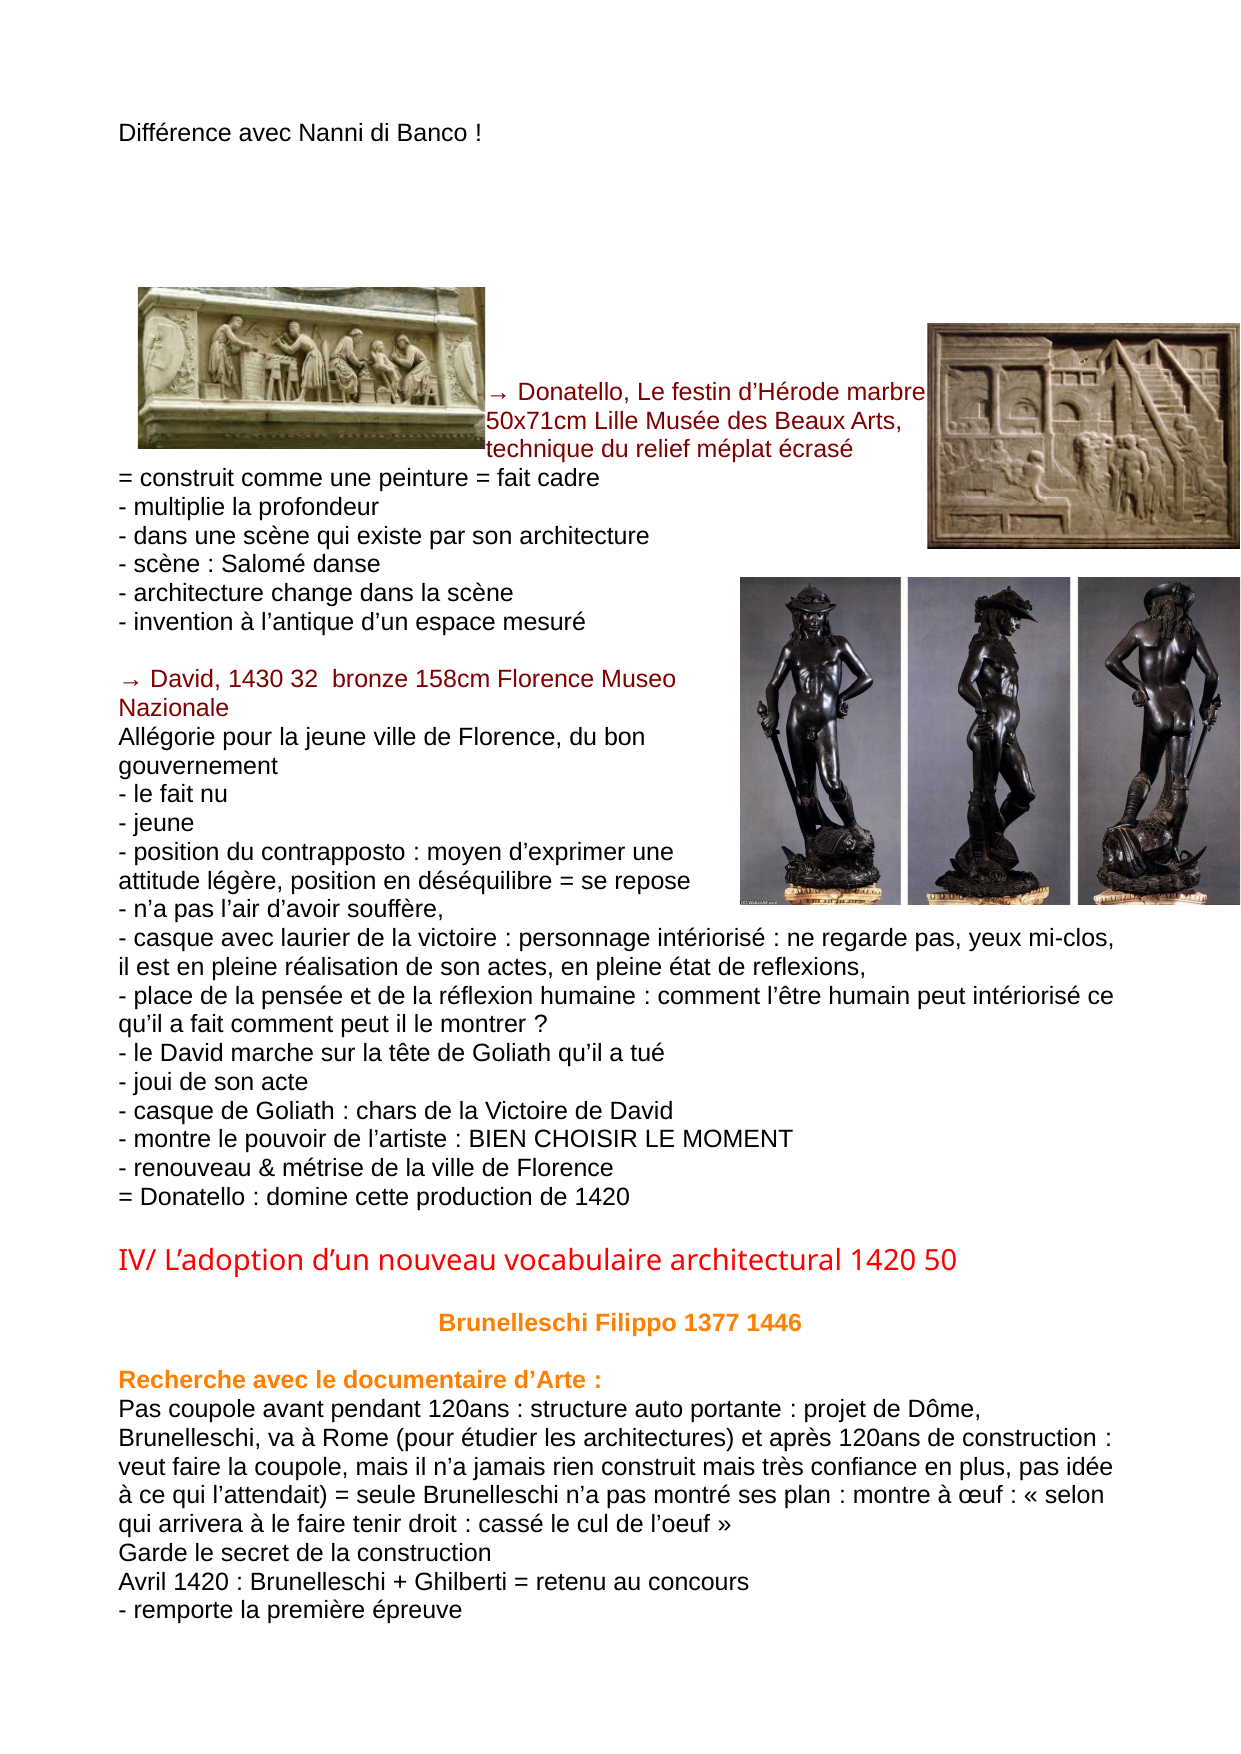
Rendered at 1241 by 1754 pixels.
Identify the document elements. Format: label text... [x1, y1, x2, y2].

text IV/ L’adoption d’un nouveau vocabulaire architectural 1420 50 [118, 1239, 1122, 1279]
text = construit comme une peinture = fait cadre [118, 463, 927, 492]
text - n’a pas l’air d’avoir souffère, [118, 894, 1122, 923]
text - joui de son acte [118, 1067, 1122, 1096]
text - architecture change dans la scène [118, 578, 740, 607]
text → David, 1430 32 bronze 158cm Florence Museo Nazionale [118, 664, 740, 722]
text - le fait nu [118, 779, 740, 808]
text - scène : Salomé danse [118, 549, 1122, 578]
text Avril 1420 : Brunelleschi + Ghilberti = retenu au concours [118, 1567, 1122, 1595]
text - invention à l’antique d’un espace mesuré [118, 607, 740, 636]
text - le David marche sur la tête de Goliath qu’il a tué [118, 1038, 1122, 1067]
text → Donatello, Le festin d’Hérode marbre 50x71cm Lille Musée des Beaux Arts, technique du relief méplat écrasé [118, 377, 927, 463]
text Brunelleschi Filippo 1377 1446 [118, 1308, 1122, 1337]
text Garde le secret de la construction [118, 1538, 1122, 1567]
text - dans une scène qui existe par son architecture [118, 521, 927, 549]
text Allégorie pour la jeune ville de Florence, du bon gouvernement [118, 722, 740, 779]
text - jeune [118, 808, 740, 837]
text Différence avec Nanni di Banco ! [118, 118, 1122, 147]
text Recherche avec le documentaire d’Arte : [118, 1365, 1122, 1394]
text - position du contrapposto : moyen d’exprimer une attitude légère, position en déséquilibre = se repose [118, 837, 740, 894]
picture [927, 323, 1240, 549]
text - renouveau & métrise de la ville de Florence [118, 1153, 1122, 1182]
text Pas coupole avant pendant 120ans : structure auto portante : projet de Dôme, Brunelleschi, va à Rome (pour étudier les architectures) et après 120ans de construction : veut faire la coupole, mais il n’a jamais rien construit mais très confiance en plus, pas idée à ce qui l’attendait) = seule Brunelleschi n’a pas montré ses plan : montre à œuf : « selon qui arrivera à le faire tenir droit : cassé le cul de l’oeuf » [118, 1394, 1122, 1538]
text - remporte la première épreuve [118, 1595, 1122, 1624]
picture [740, 577, 1241, 905]
text - casque avec laurier de la victoire : personnage intériorisé : ne regarde pas, yeux mi-clos, il est en pleine réalisation de son actes, en pleine état de reflexions, [118, 923, 1122, 981]
text = Donatello : domine cette production de 1420 [118, 1182, 1122, 1211]
text - multiplie la profondeur [118, 492, 927, 521]
picture [137, 287, 486, 449]
text - casque de Goliath : chars de la Victoire de David [118, 1096, 1122, 1124]
text - place de la pensée et de la réflexion humaine : comment l’être humain peut intériorisé ce qu’il a fait comment peut il le montrer ? [118, 981, 1122, 1038]
text - montre le pouvoir de l’artiste : BIEN CHOISIR LE MOMENT [118, 1124, 1122, 1153]
